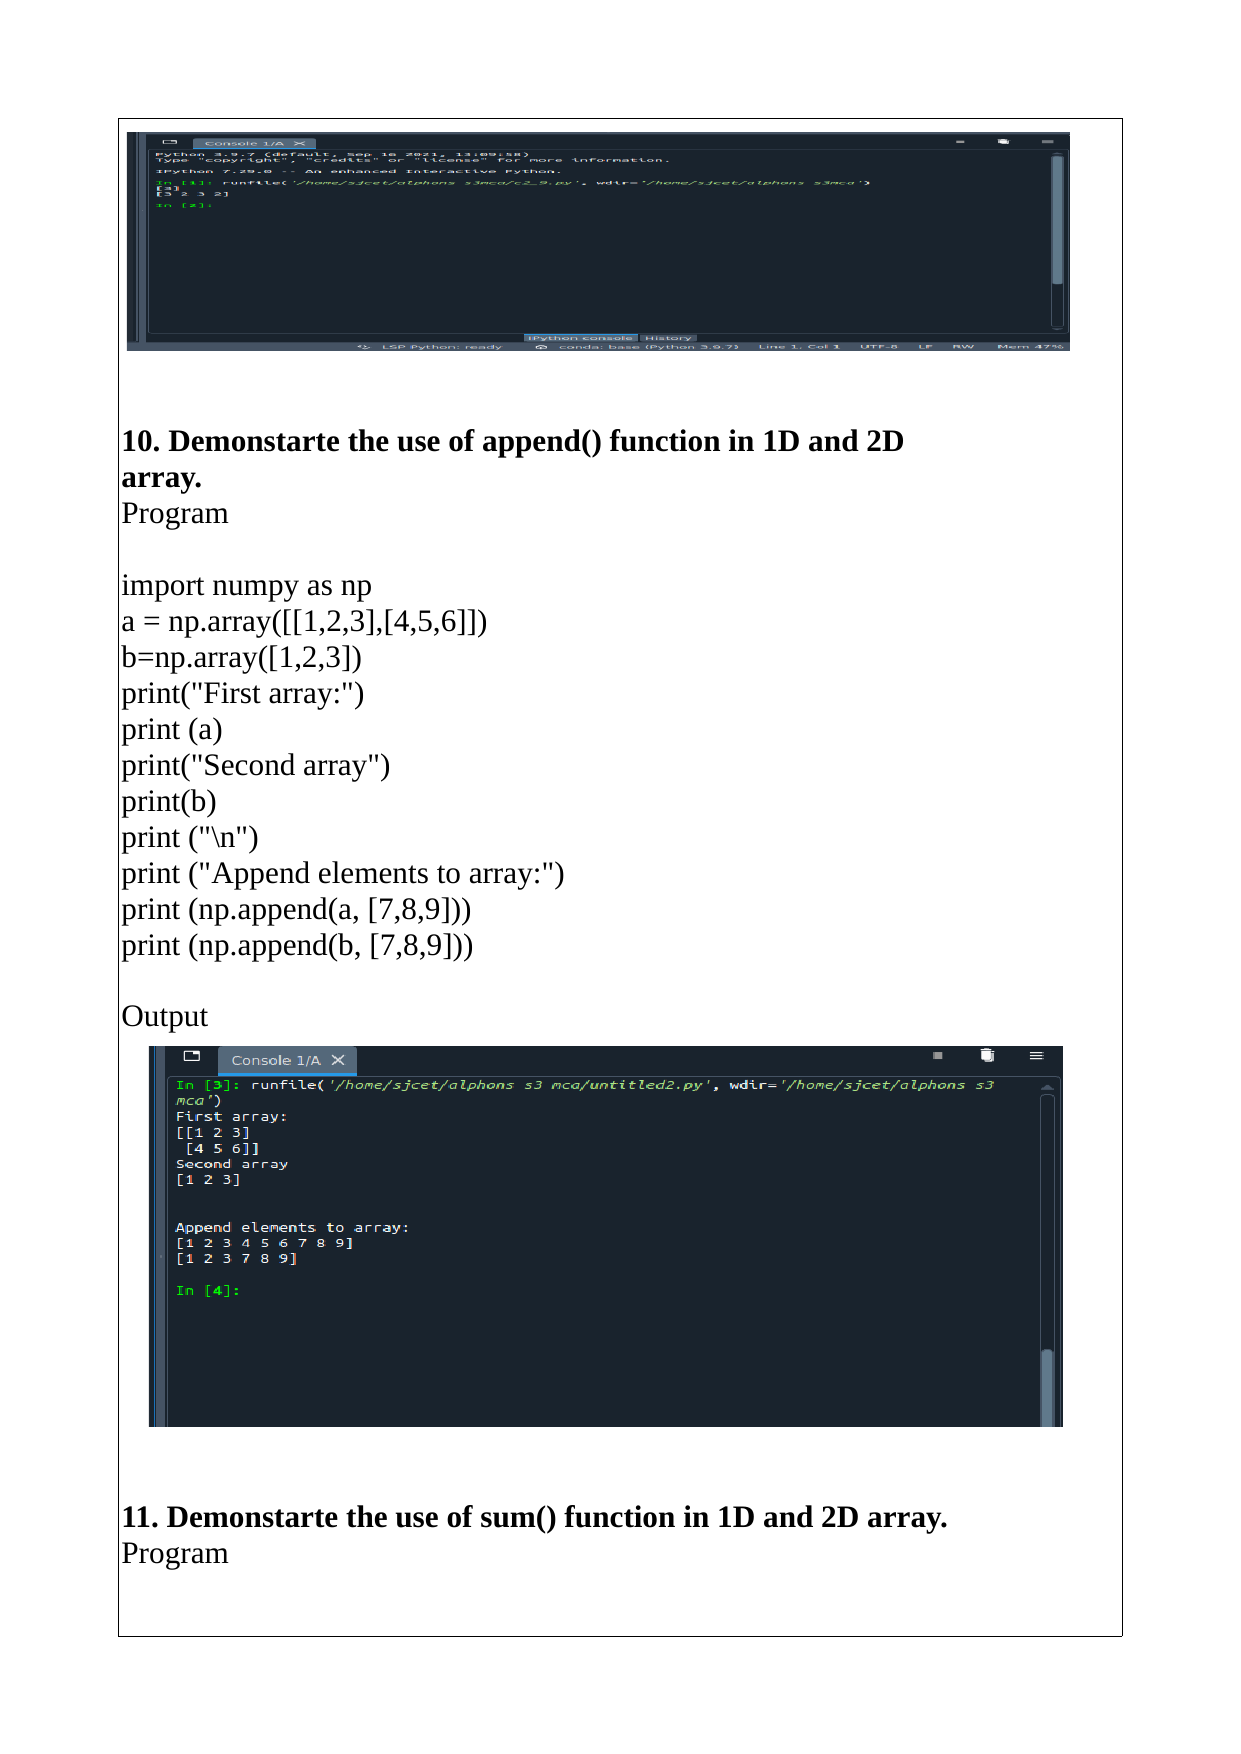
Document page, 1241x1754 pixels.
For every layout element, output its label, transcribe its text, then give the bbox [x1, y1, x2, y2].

text 11. Demonstarte the use of sum() function in 1D and 2D array. [121, 1498, 1119, 1534]
text print (np.append(b, [7,8,9])) [121, 926, 1119, 962]
text import numpy as np [121, 566, 1119, 602]
text print ("Append elements to array:") [121, 854, 1119, 890]
text Program [121, 1534, 1119, 1570]
text Program [121, 494, 1119, 531]
text print("First array:") [121, 674, 1119, 710]
text print("Second array") [121, 746, 1119, 782]
text array. [121, 459, 1119, 494]
text print (np.append(a, [7,8,9])) [121, 890, 1119, 926]
text print(b) [121, 782, 1119, 818]
text print (a) [121, 710, 1119, 746]
text a = np.array([[1,2,3],[4,5,6]]) [121, 602, 1119, 638]
text Output [121, 998, 1119, 1034]
text print ("\n") [121, 818, 1119, 854]
text 10. Demonstarte the use of append() function in 1D and 2D [121, 423, 1119, 459]
text b=np.array([1,2,3]) [121, 638, 1119, 674]
